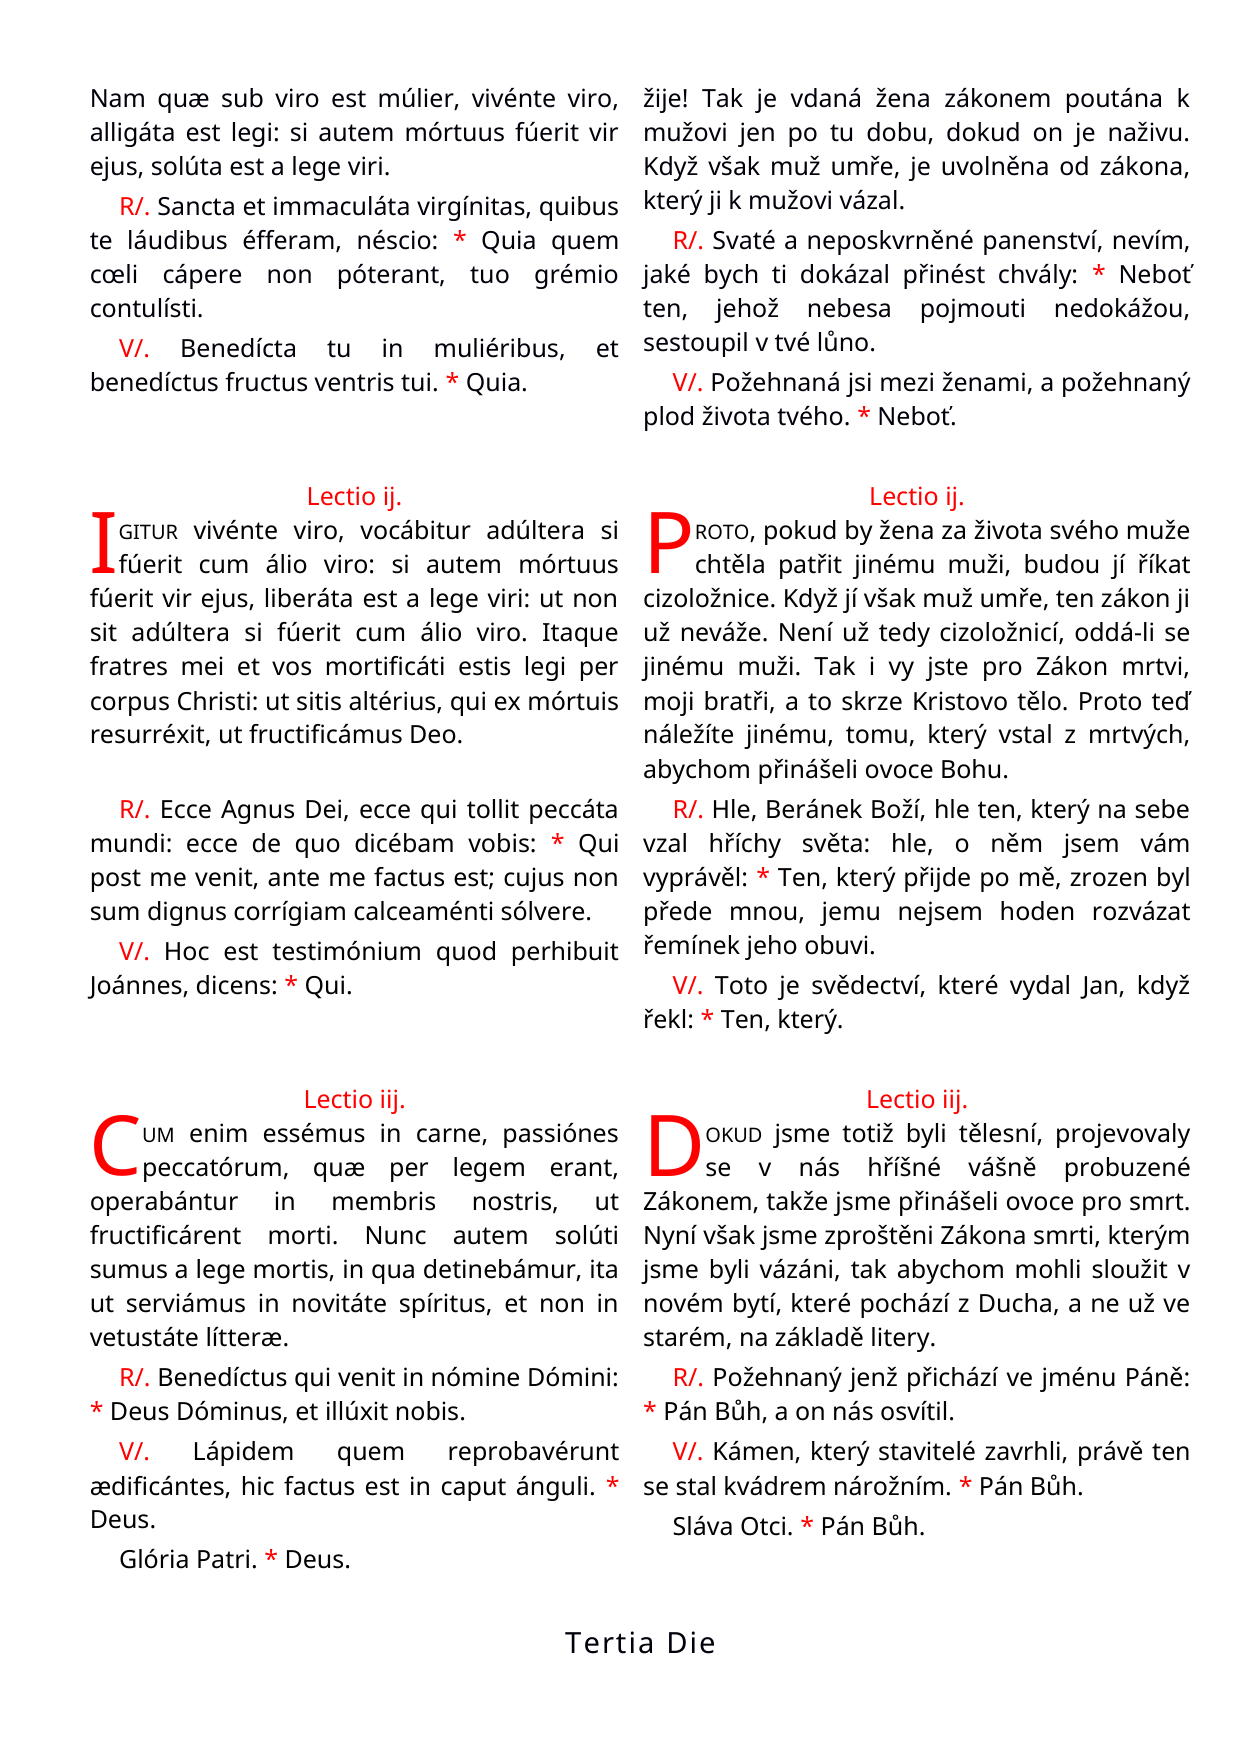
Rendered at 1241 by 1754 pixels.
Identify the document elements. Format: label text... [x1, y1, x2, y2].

table_cell Lectio ij. Proto, pokud by žena za života svého muže chtěla patřit jinému muži, budou jí říkat cizoložnice. Když jí však muž umře, ten zákon ji už neváže. Není už tedy cizoložnicí, oddá-li se jinému muži. Tak i vy jste pro Zákon mrtvi, moji bratři, a to skrze Kristovo tělo. Proto teď náležíte jinému, tomu, který vstal z mrtvých, abychom přinášeli ovoce Bohu. R/. Hle, Beránek Boží, hle ten, který na sebe vzal hříchy světa: hle, o něm jsem vám vyprávěl: * Ten, který přijde po mě, zrozen byl přede mnou, jemu nejsem hoden rozvázat řemínek jeho obuvi. V/. Toto je svědectví, které vydal Jan, když řekl: * Ten, který. [631, 473, 1203, 1076]
table_cell De Epístola ad Romános. Lectio j. Cap. 7. Víte přece dobře, bratři (vždyť mluvím k těm, kteří znají Zákon) že zákon má nad člověkem moc jen tak dlouho, dokud žije! Tak je vdaná žena zákonem poutána k mužovi jen po tu dobu, dokud on je naživu. Když však muž umře, je uvolněna od zákona, který ji k mužovi vázal. R/. Svaté a neposkvrněné panenství, nevím, jaké bych ti dokázal přinést chvály: * Neboť ten, jehož nebesa pojmouti nedokážou, sestoupil v tvé lůno. V/. Požehnaná jsi mezi ženami, a požehnaný plod života tvého. * Neboť. [631, 74, 1203, 473]
table_cell De Epístola ad Romános. Lectio j. Cap. 7. An ignorátis fratres (sciéntibus enim legem loquor) quia lex in hómine dominátur quanto témpore vivit! Nam quæ sub viro est múlier, vivénte viro, alligáta est legi: si autem mórtuus fúerit vir ejus, solúta est a lege viri. R/. Sancta et immaculáta virgínitas, quibus te láudibus éfferam, néscio: * Quia quem cœli cápere non póterant, tuo grémio contulísti. V/. Benedícta tu in muliéribus, et benedíctus fructus ventris tui. * Quia. [78, 74, 631, 473]
table_cell Tertia Die [78, 1616, 1203, 1668]
table_cell Lectio iij. Cum enim essémus in carne, passiónes peccatórum, quæ per legem erant, operabántur in membris nostris, ut fructificárent morti. Nunc autem solúti sumus a lege mortis, in qua detinebámur, ita ut serviámus in novitáte spíritus, et non in vetustáte lítteræ. R/. Benedíctus qui venit in nómine Dómini: * Deus Dóminus, et illúxit nobis. V/. Lápidem quem reprobavérunt ædificántes, hic factus est in caput ánguli. * Deus. Glória Patri. * Deus. [78, 1076, 631, 1616]
table_cell Lectio iij. Dokud jsme totiž byli tělesní, projevovaly se v nás hříšné vášně probuzené Zákonem, takže jsme přinášeli ovoce pro smrt. Nyní však jsme zproštěni Zákona smrti, kterým jsme byli vázáni, tak abychom mohli sloužit v novém bytí, které pochází z Ducha, a ne už ve starém, na základě litery. R/. Požehnaný jenž přichází ve jménu Páně: * Pán Bůh, a on nás osvítil. V/. Kámen, který stavitelé zavrhli, právě ten se stal kvádrem nárožním. * Pán Bůh. Sláva Otci. * Pán Bůh. [631, 1076, 1203, 1616]
table_cell Lectio ij. Igitur vivénte viro, vocábitur adúltera si fúerit cum álio viro: si autem mórtuus fúerit vir ejus, liberáta est a lege viri: ut non sit adúltera si fúerit cum álio viro. Itaque fratres mei et vos mortificáti estis legi per corpus Christi: ut sitis altérius, qui ex mórtuis resurréxit, ut fructificámus Deo. R/. Ecce Agnus Dei, ecce qui tollit peccáta mundi: ecce de quo dicébam vobis: * Qui post me venit, ante me factus est; cujus non sum dignus corrígiam calceaménti sólvere. V/. Hoc est testimónium quod perhibuit Joánnes, dicens: * Qui. [78, 473, 631, 1076]
